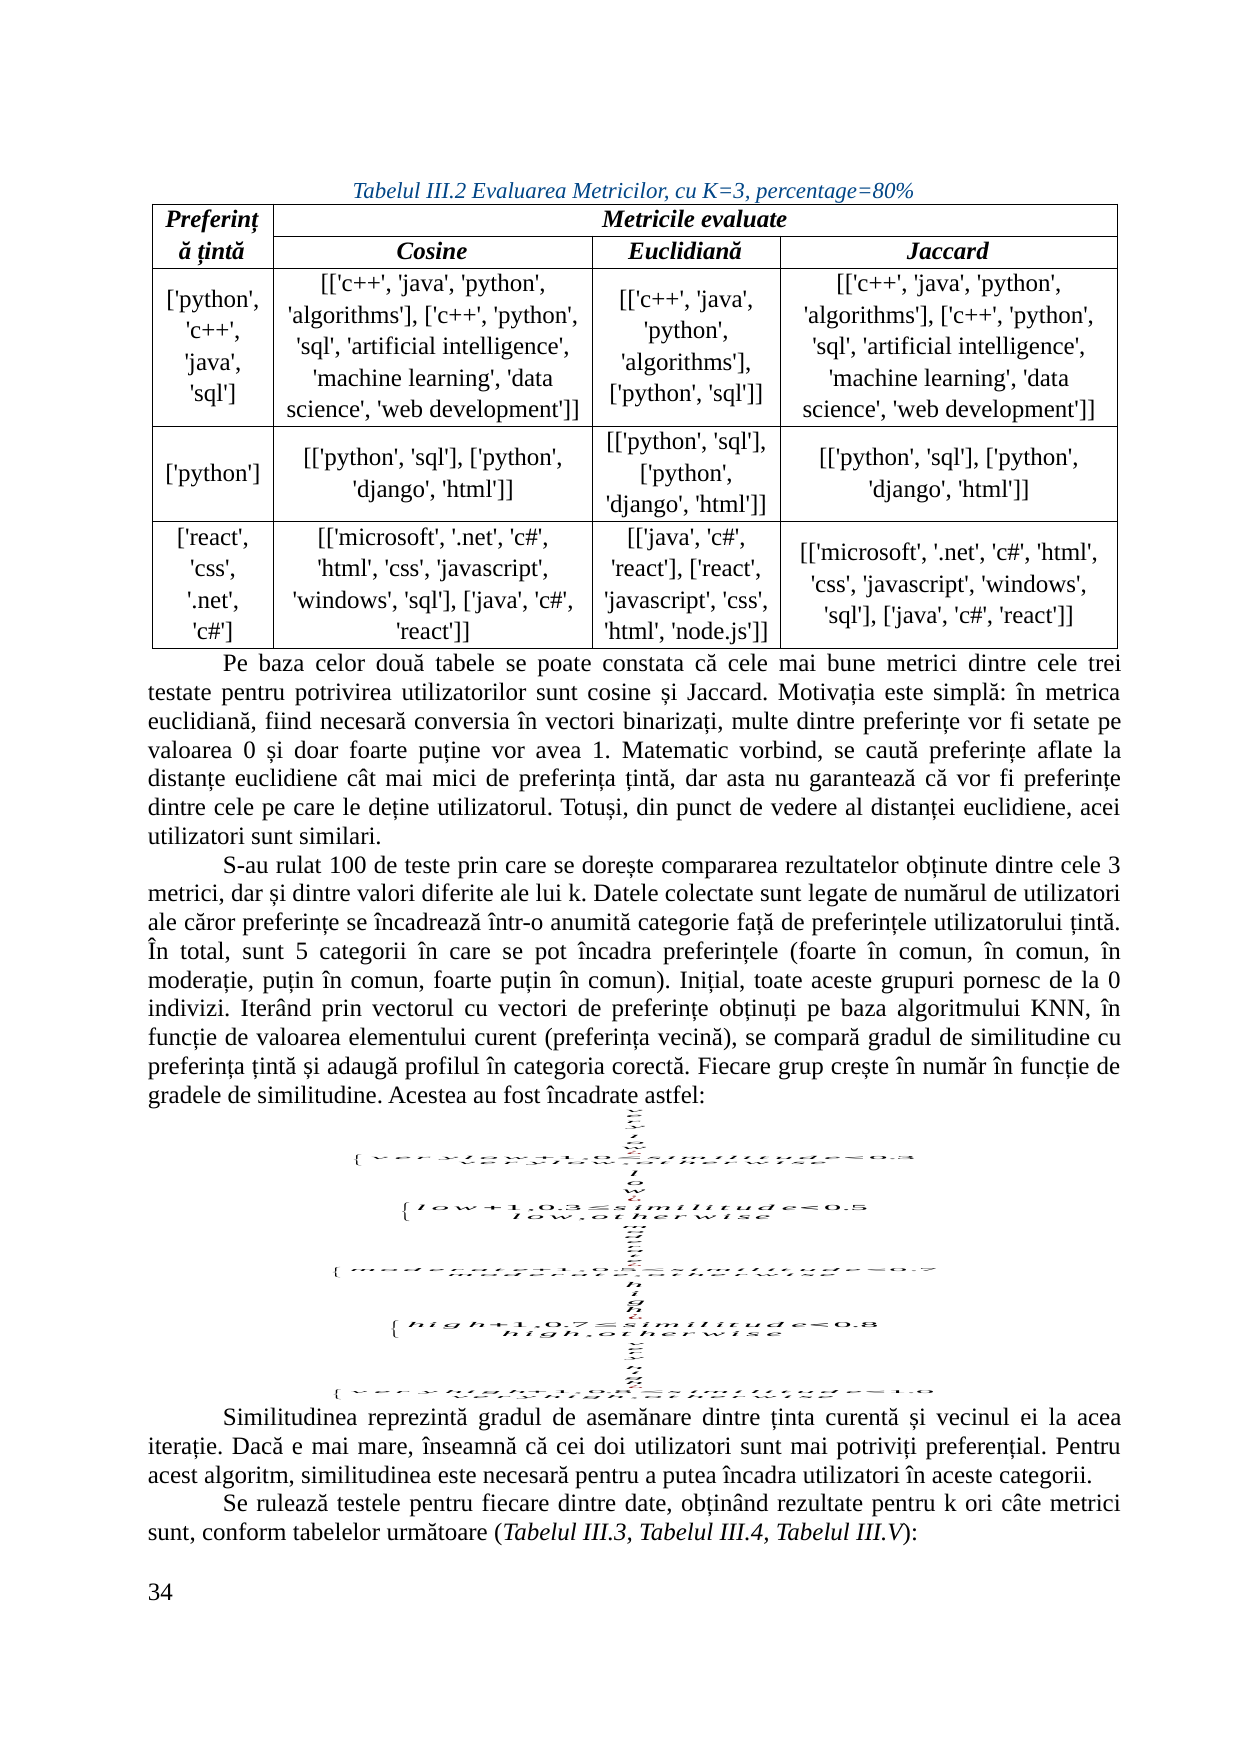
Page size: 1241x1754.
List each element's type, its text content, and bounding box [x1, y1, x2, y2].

text S-au rulat 100 de teste prin care se dorește compararea rezultatelor obținute dintre cele 3 metrici, dar și dintre valori diferite ale lui k. Datele colectate sunt legate de numărul de utilizatori ale căror preferințe se încadrează într-o anumită categorie față de preferințele utilizatorului țintă. În total, sunt 5 categorii în care se pot încadra preferințele (foarte în comun, în comun, în moderație, puțin în comun, foarte puțin în comun). Inițial, toate aceste grupuri pornesc de la 0 indivizi. Iterând prin vectorul cu vectori de preferințe obținuți pe baza algoritmului KNN, în funcție de valoarea elementului curent (preferința vecină), se compară gradul de similitudine cu preferința țintă și adaugă profilul în categoria corectă. Fiecare grup crește în număr în funcție de gradele de similitudine. Acestea au fost încadrate astfel: [148, 850, 1122, 1108]
table_cell [['c++', 'java', 'python', 'algorithms'], ['c++', 'python', 'sql', 'artificial intelligence', 'machine learning', 'data science', 'web development']] [781, 269, 1117, 426]
table_cell [['microsoft', '.net', 'c#', 'html', 'css', 'javascript', 'windows', 'sql'], ['java', 'c#', 'react']] [781, 522, 1117, 648]
text Se rulează testele pentru fiecare dintre date, obținând rezultate pentru k ori câte metrici sunt, conform tabelelor următoare (Tabelul III.3, Tabelul III.4, Tabelul III.V): [148, 1488, 1122, 1546]
table_cell [['python', 'sql'], ['python', 'django', 'html']] [593, 427, 780, 521]
table_cell [['python', 'sql'], ['python', 'django', 'html']] [274, 427, 592, 521]
table_cell [['c++', 'java', 'python', 'algorithms'], ['c++', 'python', 'sql', 'artificial intelligence', 'machine learning', 'data science', 'web development']] [274, 269, 592, 426]
table_header Metricile evaluate [274, 205, 1117, 236]
table_cell [['c++', 'java', 'python', 'algorithms'], ['python', 'sql']] [593, 269, 780, 426]
table_cell [['microsoft', '.net', 'c#', 'html', 'css', 'javascript', 'windows', 'sql'], ['java', 'c#', 'react']] [274, 522, 592, 648]
text Pe baza celor două tabele se poate constata că cele mai bune metrici dintre cele trei testate pentru potrivirea utilizatorilor sunt cosine și Jaccard. Motivația este simplă: în metrica euclidiană, fiind necesară conversia în vectori binarizați, multe dintre preferințe vor fi setate pe valoarea 0 și doar foarte puține vor avea 1. Matematic vorbind, se caută preferințe aflate la distanțe euclidiene cât mai mici de preferința țintă, dar asta nu garantează că vor fi preferințe dintre cele pe care le deține utilizatorul. Totuși, din punct de vedere al distanței euclidiene, acei utilizatori sunt similari. [148, 648, 1122, 850]
text Similitudinea reprezintă gradul de asemănare dintre ținta curentă și vecinul ei la acea iterație. Dacă e mai mare, înseamnă că cei doi utilizatori sunt mai potriviți preferențial. Pentru acest algoritm, similitudinea este necesară pentru a putea încadra utilizatori în aceste categorii. [148, 1402, 1122, 1488]
table_header Preferință țintă [153, 205, 273, 268]
table_cell [['python', 'sql'], ['python', 'django', 'html']] [781, 427, 1117, 521]
table_cell Cosine [274, 237, 592, 268]
table_cell ['python'] [153, 427, 273, 521]
table_cell ['react', 'css', '.net', 'c#'] [153, 522, 273, 648]
table_cell [['java', 'c#', 'react'], ['react', 'javascript', 'css', 'html', 'node.js']] [593, 522, 780, 648]
table_cell Jaccard [781, 237, 1117, 268]
text Tabelul III.2 Evaluarea Metricilor, cu K=3, percentage=80% [148, 177, 1122, 203]
table_cell Euclidiană [593, 237, 780, 268]
table_cell ['python', 'c++', 'java', 'sql'] [153, 269, 273, 426]
